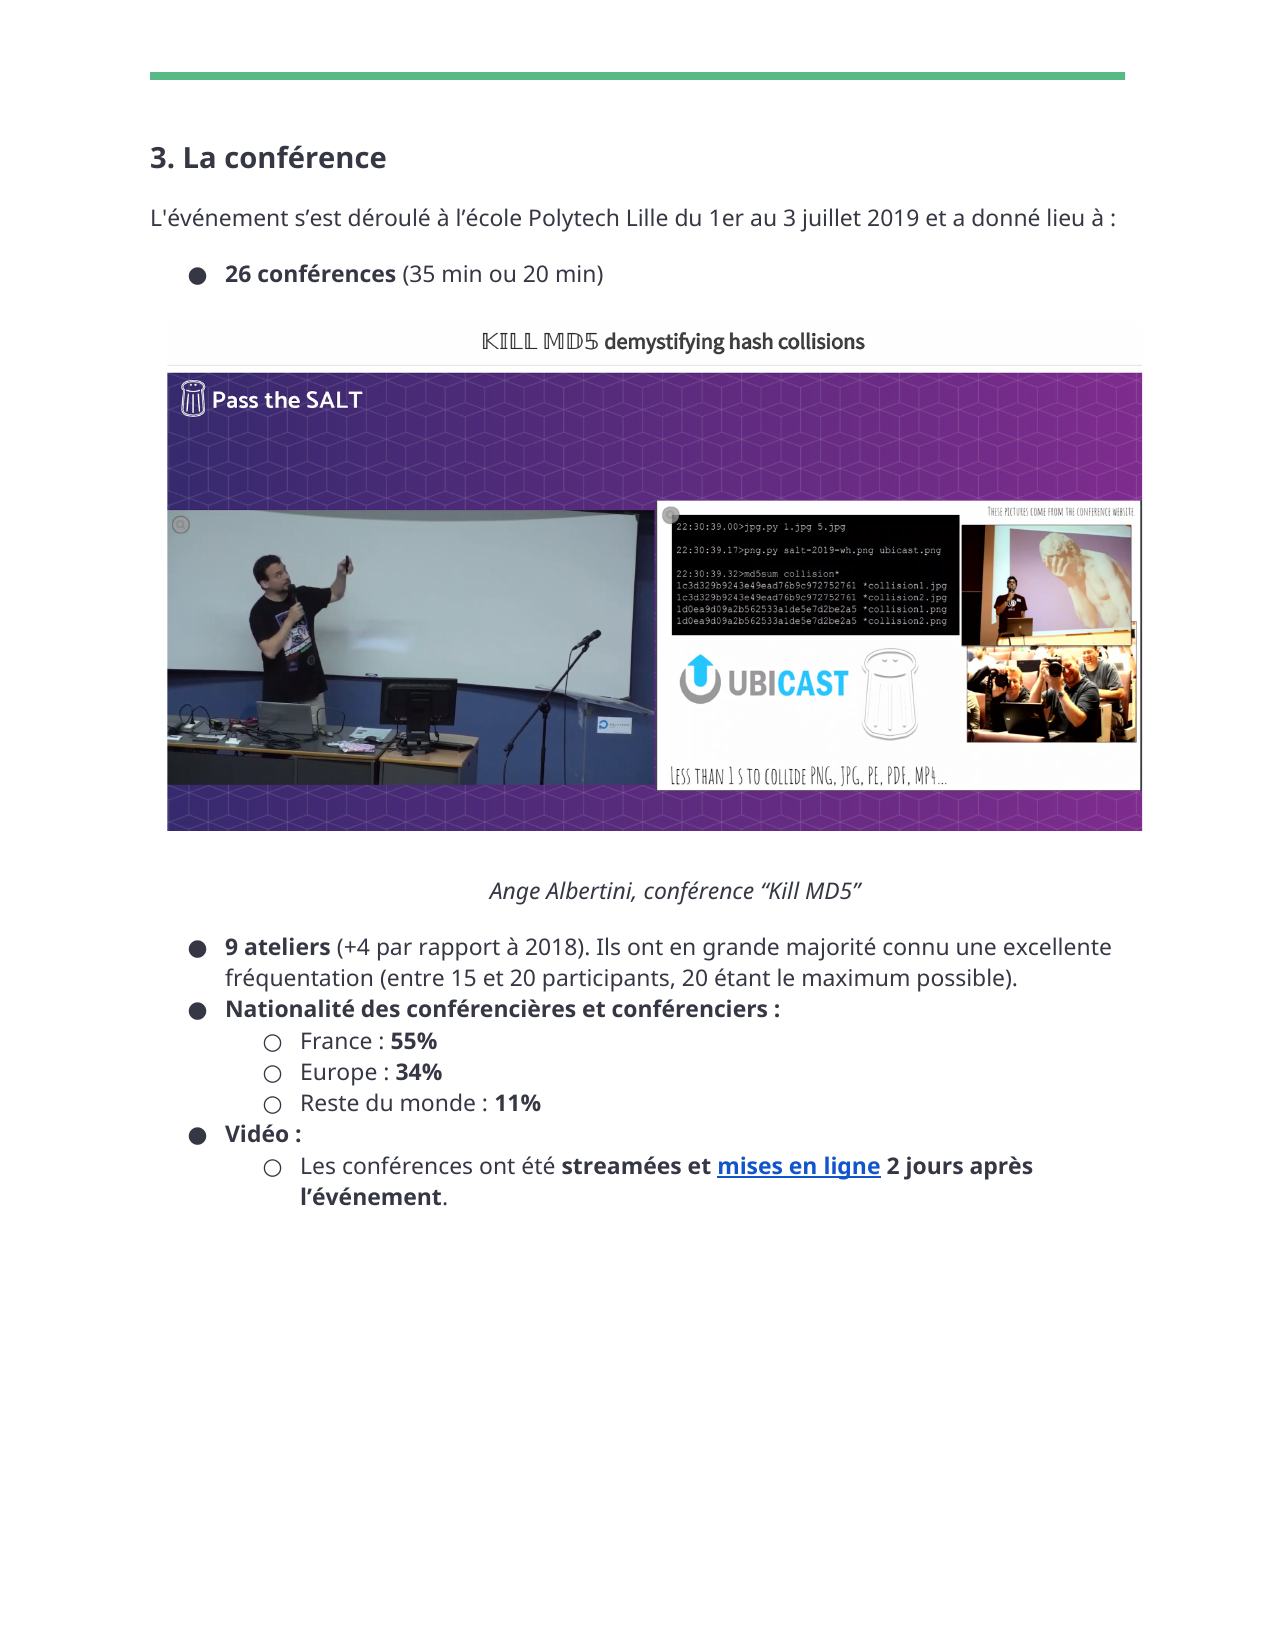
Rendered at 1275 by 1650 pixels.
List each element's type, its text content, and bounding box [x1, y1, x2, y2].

list France : 55% [262, 1024, 1125, 1056]
text L'événement s’est déroulé à l’école Polytech Lille du 1er au 3 juillet 2019 et a donné lieu à : [150, 202, 1125, 233]
text Ange Albertini, conférence “Kill MD5” [225, 831, 1125, 906]
list Europe : 34% [262, 1056, 1125, 1087]
picture [150, 72, 1125, 80]
text [225, 315, 1125, 322]
list Nationalité des conférencières et conférenciers : [187, 993, 1125, 1024]
list 9 ateliers (+4 par rapport à 2018). Ils ont en grande majorité connu une excellente fréquentation (entre 15 et 20 participants, 20 étant le maximum possible). [187, 931, 1125, 993]
picture [167, 322, 1143, 831]
subtitle 3. La conférence [150, 137, 1125, 177]
list 26 conférences (35 min ou 20 min) [187, 258, 1125, 290]
list Vidéo : [187, 1118, 1125, 1149]
list Reste du monde : 11% [262, 1087, 1125, 1118]
list Les conférences ont été streamées et mises en ligne 2 jours après l’événement. [262, 1149, 1125, 1212]
